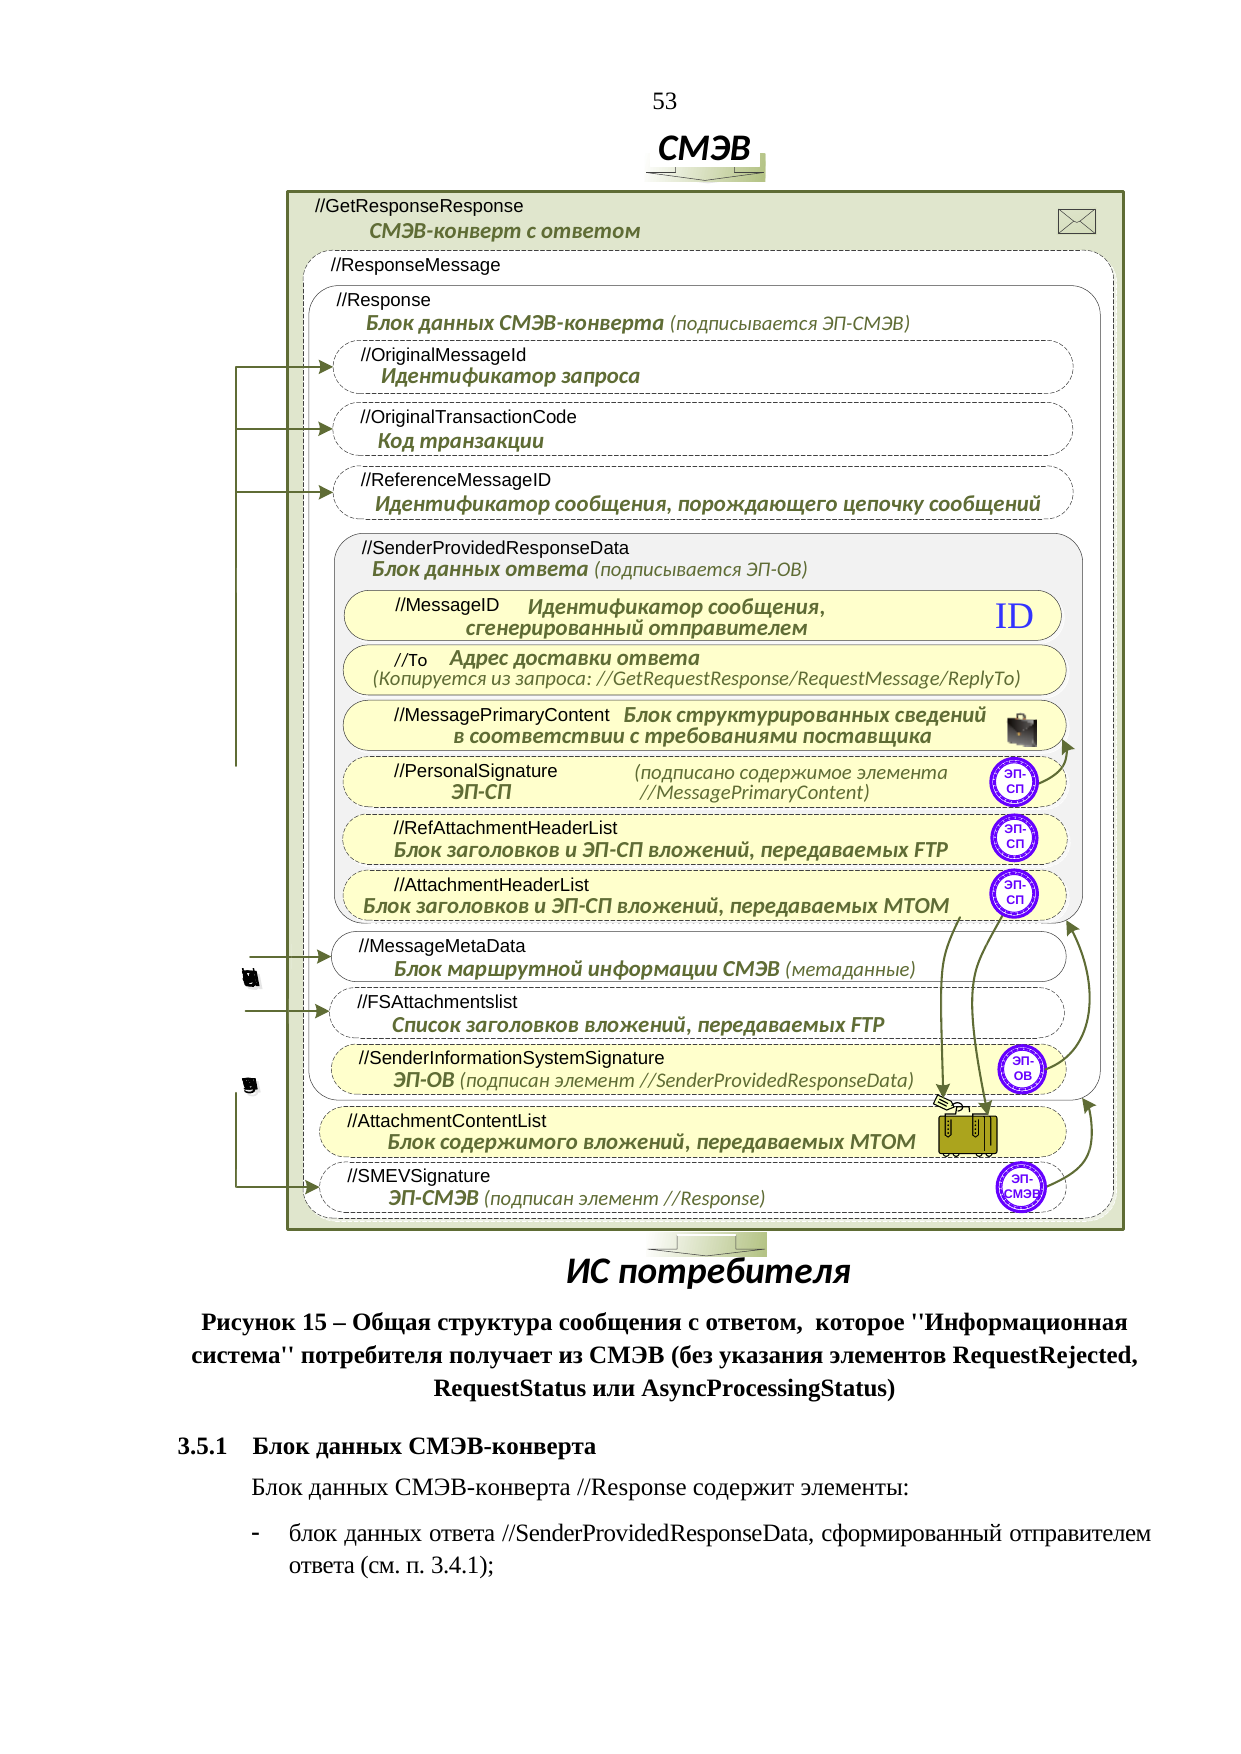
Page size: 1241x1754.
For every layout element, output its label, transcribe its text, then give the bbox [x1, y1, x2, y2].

subtitle Блок данных СМЭВ-конверта [177, 1431, 1152, 1459]
list блок данных ответа //SenderProvidedResponseData, сформированный отправителем ответа (см. п. 3.4.1); [251, 1518, 1152, 1579]
list Рисунок 15 – Общая структура сообщения с ответом, которое ''Информационная система'' потребителя получает из СМЭВ (без указания элементов RequestRejected, RequestStatus или AsyncProcessingStatus) [177, 118, 1152, 1402]
text Блок данных СМЭВ-конверта //Response содержит элементы: [177, 1472, 1152, 1501]
